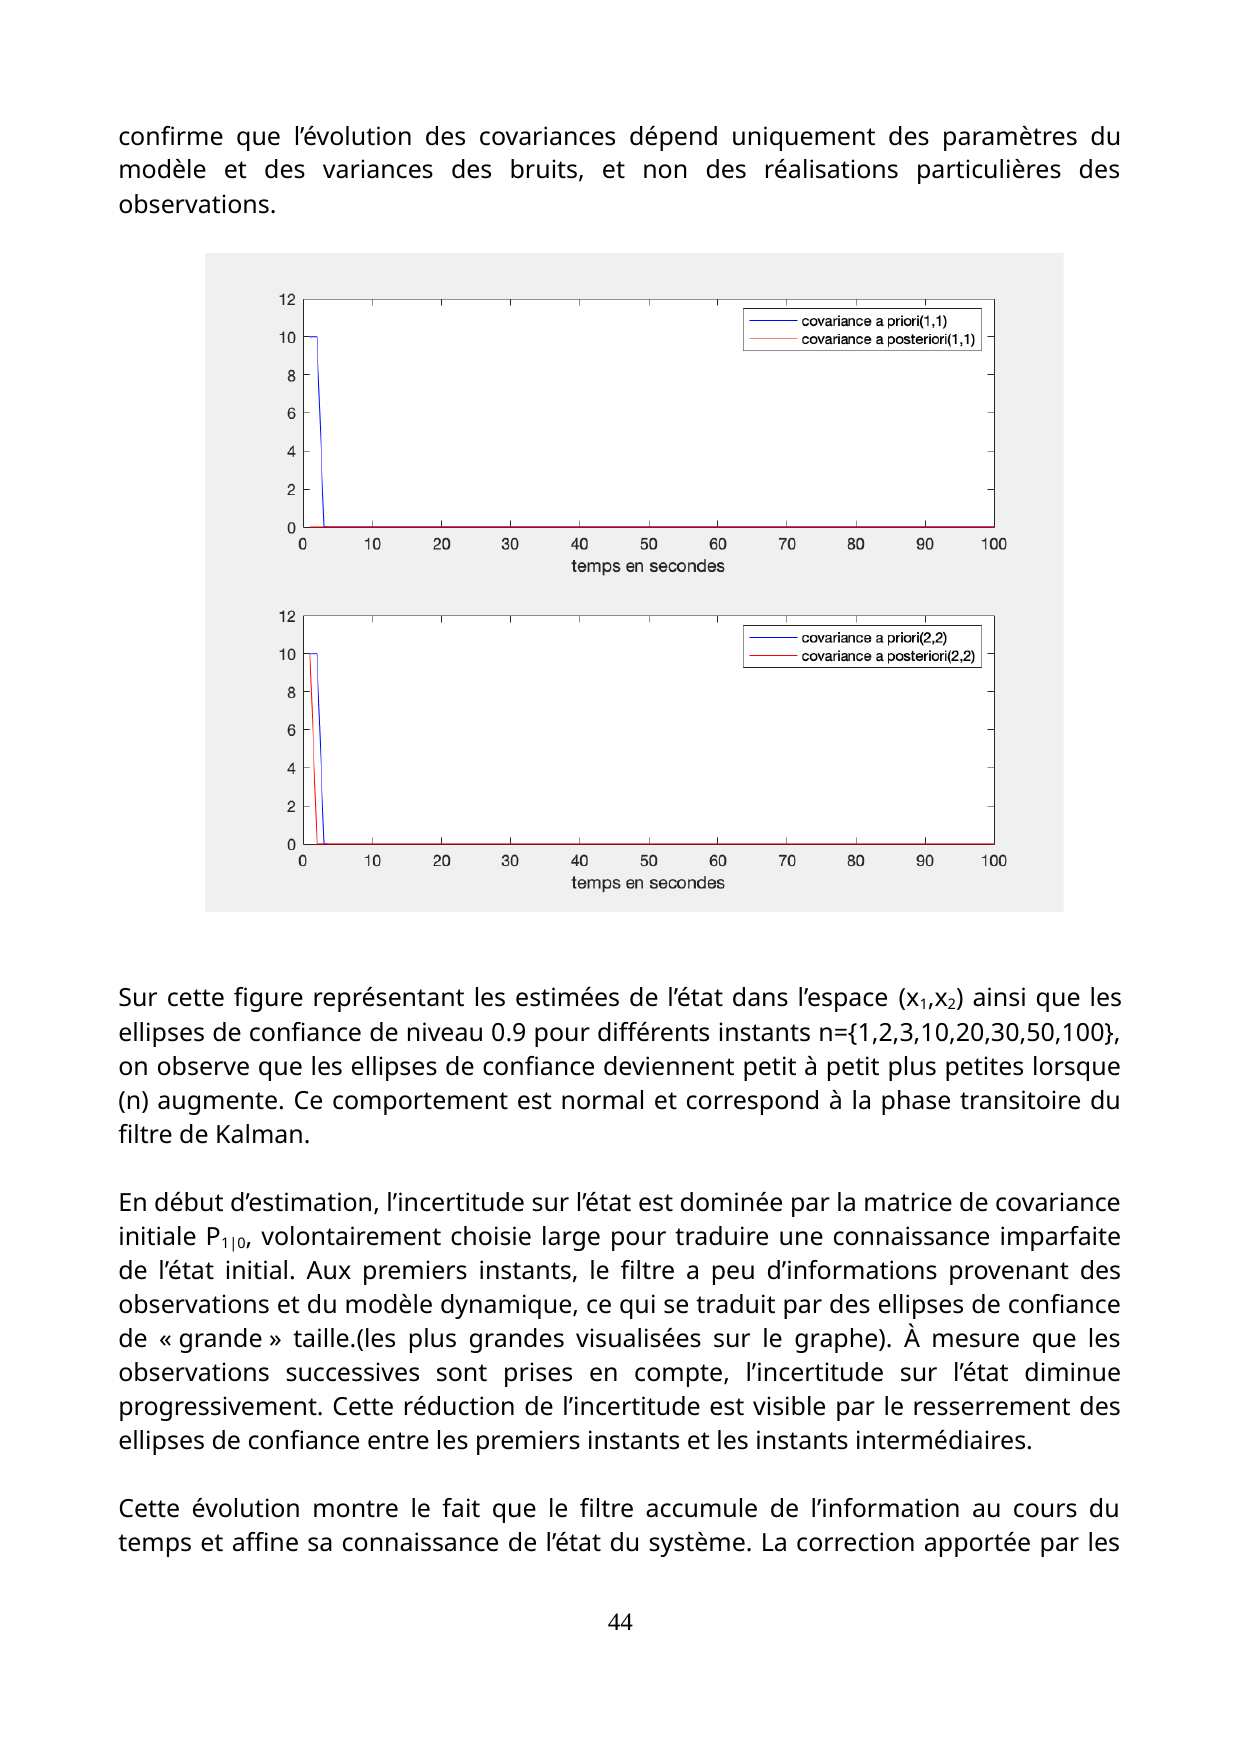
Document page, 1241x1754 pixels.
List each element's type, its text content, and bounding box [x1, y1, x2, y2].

text confirme que l’évolution des covariances dépend uniquement des paramètres du modèle et des variances des bruits, et non des réalisations particulières des observations. [118, 118, 1122, 220]
text En début d’estimation, l’incertitude sur l’état est dominée par la matrice de covariance initiale P1|0, volontairement choisie large pour traduire une connaissance imparfaite de l’état initial. Aux premiers instants, le filtre a peu d’informations provenant des observations et du modèle dynamique, ce qui se traduit par des ellipses de confiance de « grande » taille.(les plus grandes visualisées sur le graphe). À mesure que les observations successives sont prises en compte, l’incertitude sur l’état diminue progressivement. Cette réduction de l’incertitude est visible par le resserrement des ellipses de confiance entre les premiers instants et les instants intermédiaires. [118, 1184, 1122, 1457]
text Cette évolution montre le fait que le filtre accumule de l’information au cours du temps et affine sa connaissance de l’état du système. La correction apportée par les [118, 1491, 1122, 1559]
picture [205, 253, 1064, 912]
text Sur cette figure représentant les estimées de l’état dans l’espace (x1,x2) ainsi que les ellipses de confiance de niveau 0.9 pour différents instants n={1,2,3,10,20,30,50,100}, on observe que les ellipses de confiance deviennent petit à petit plus petites lorsque (n) augmente. Ce comportement est normal et correspond à la phase transitoire du filtre de Kalman. [118, 980, 1122, 1150]
